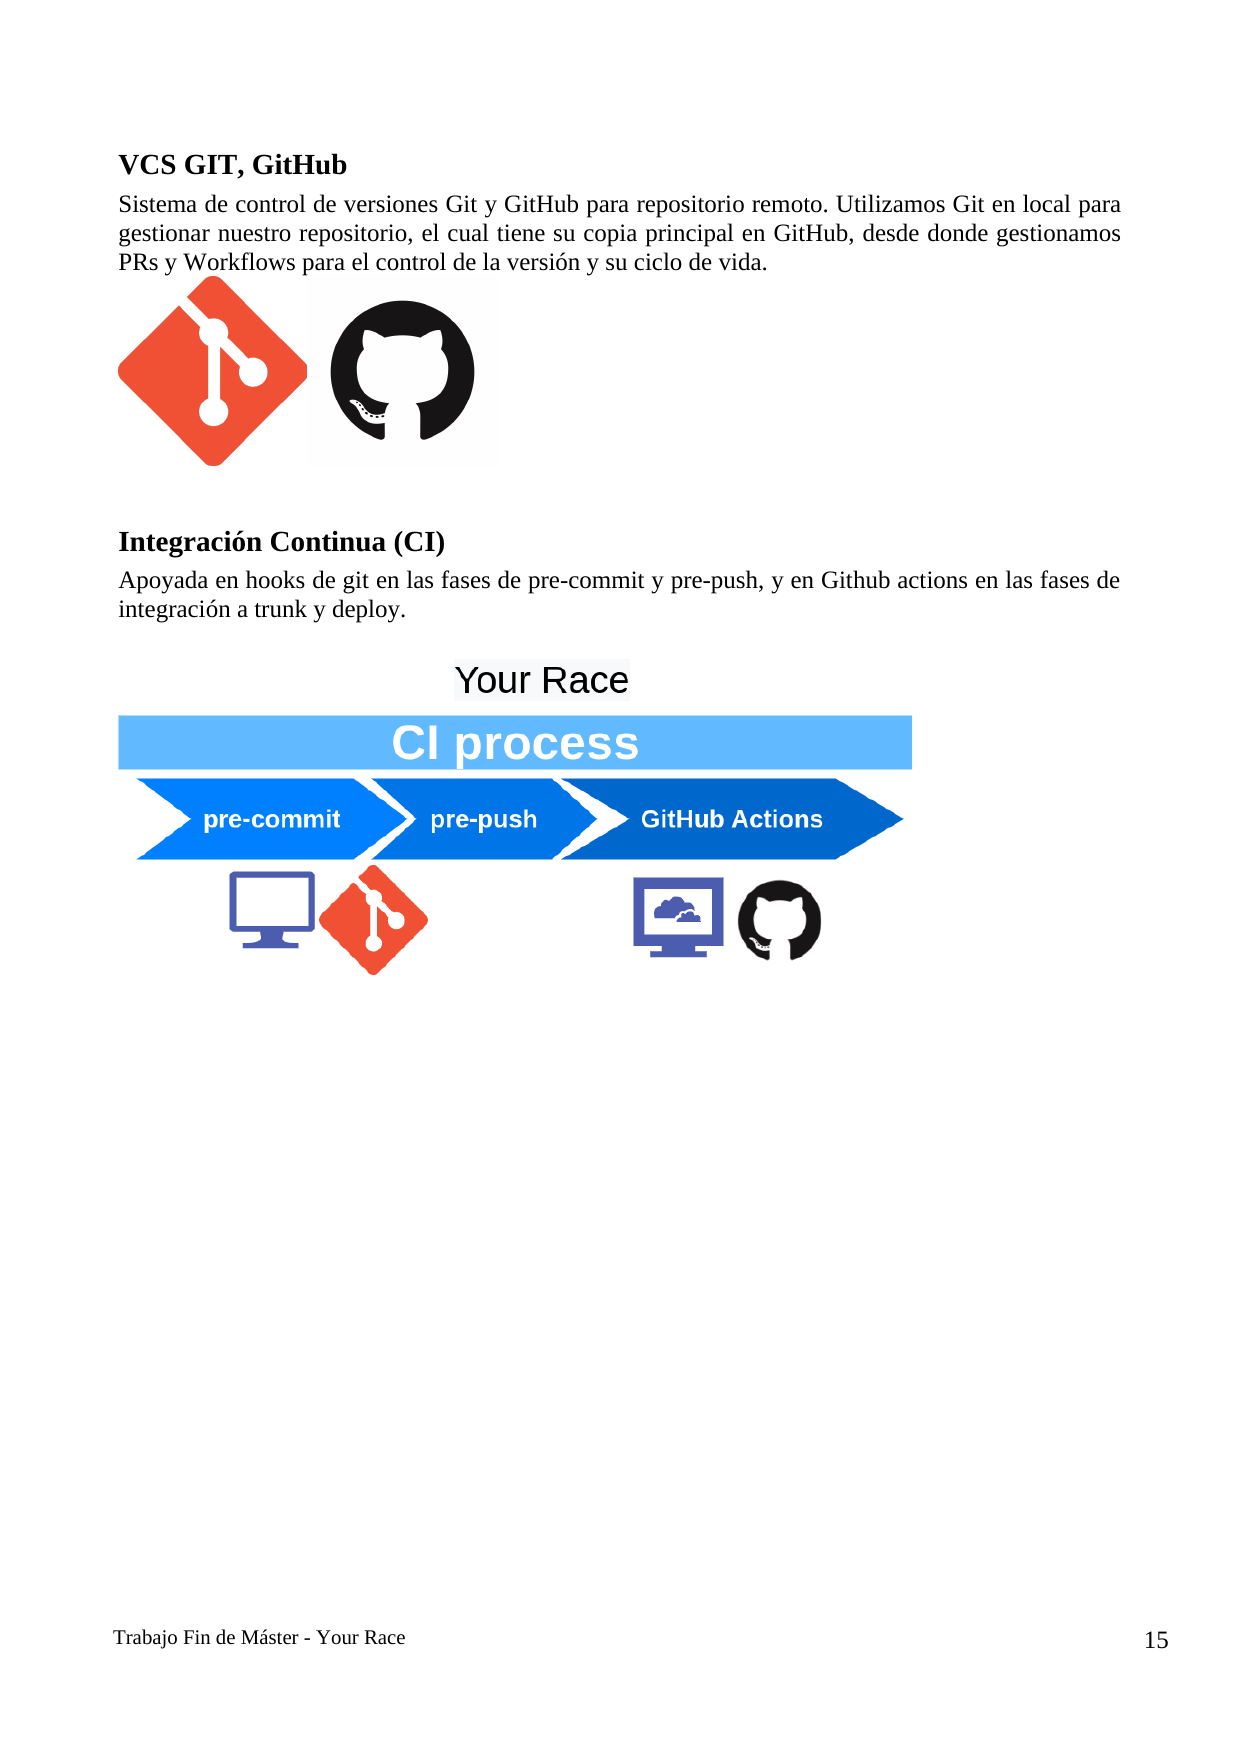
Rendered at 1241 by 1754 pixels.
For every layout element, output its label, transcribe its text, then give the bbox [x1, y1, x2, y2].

text Sistema de control de versiones Git y GitHub para repositorio remoto. Utilizamos Git en local para gestionar nuestro repositorio, el cual tiene su copia principal en GitHub, desde donde gestionamos PRs y Workflows para el control de la versión y su ciclo de vida. [118, 189, 1122, 275]
subtitle Integración Continua (CI) [118, 524, 1122, 557]
picture [118, 275, 498, 466]
subtitle VCS GIT, GitHub [118, 147, 1122, 181]
text Apoyada en hooks de git en las fases de pre-commit y pre-push, y en Github actions en las fases de integración a trunk y deploy. [118, 566, 1122, 623]
picture [118, 651, 913, 995]
